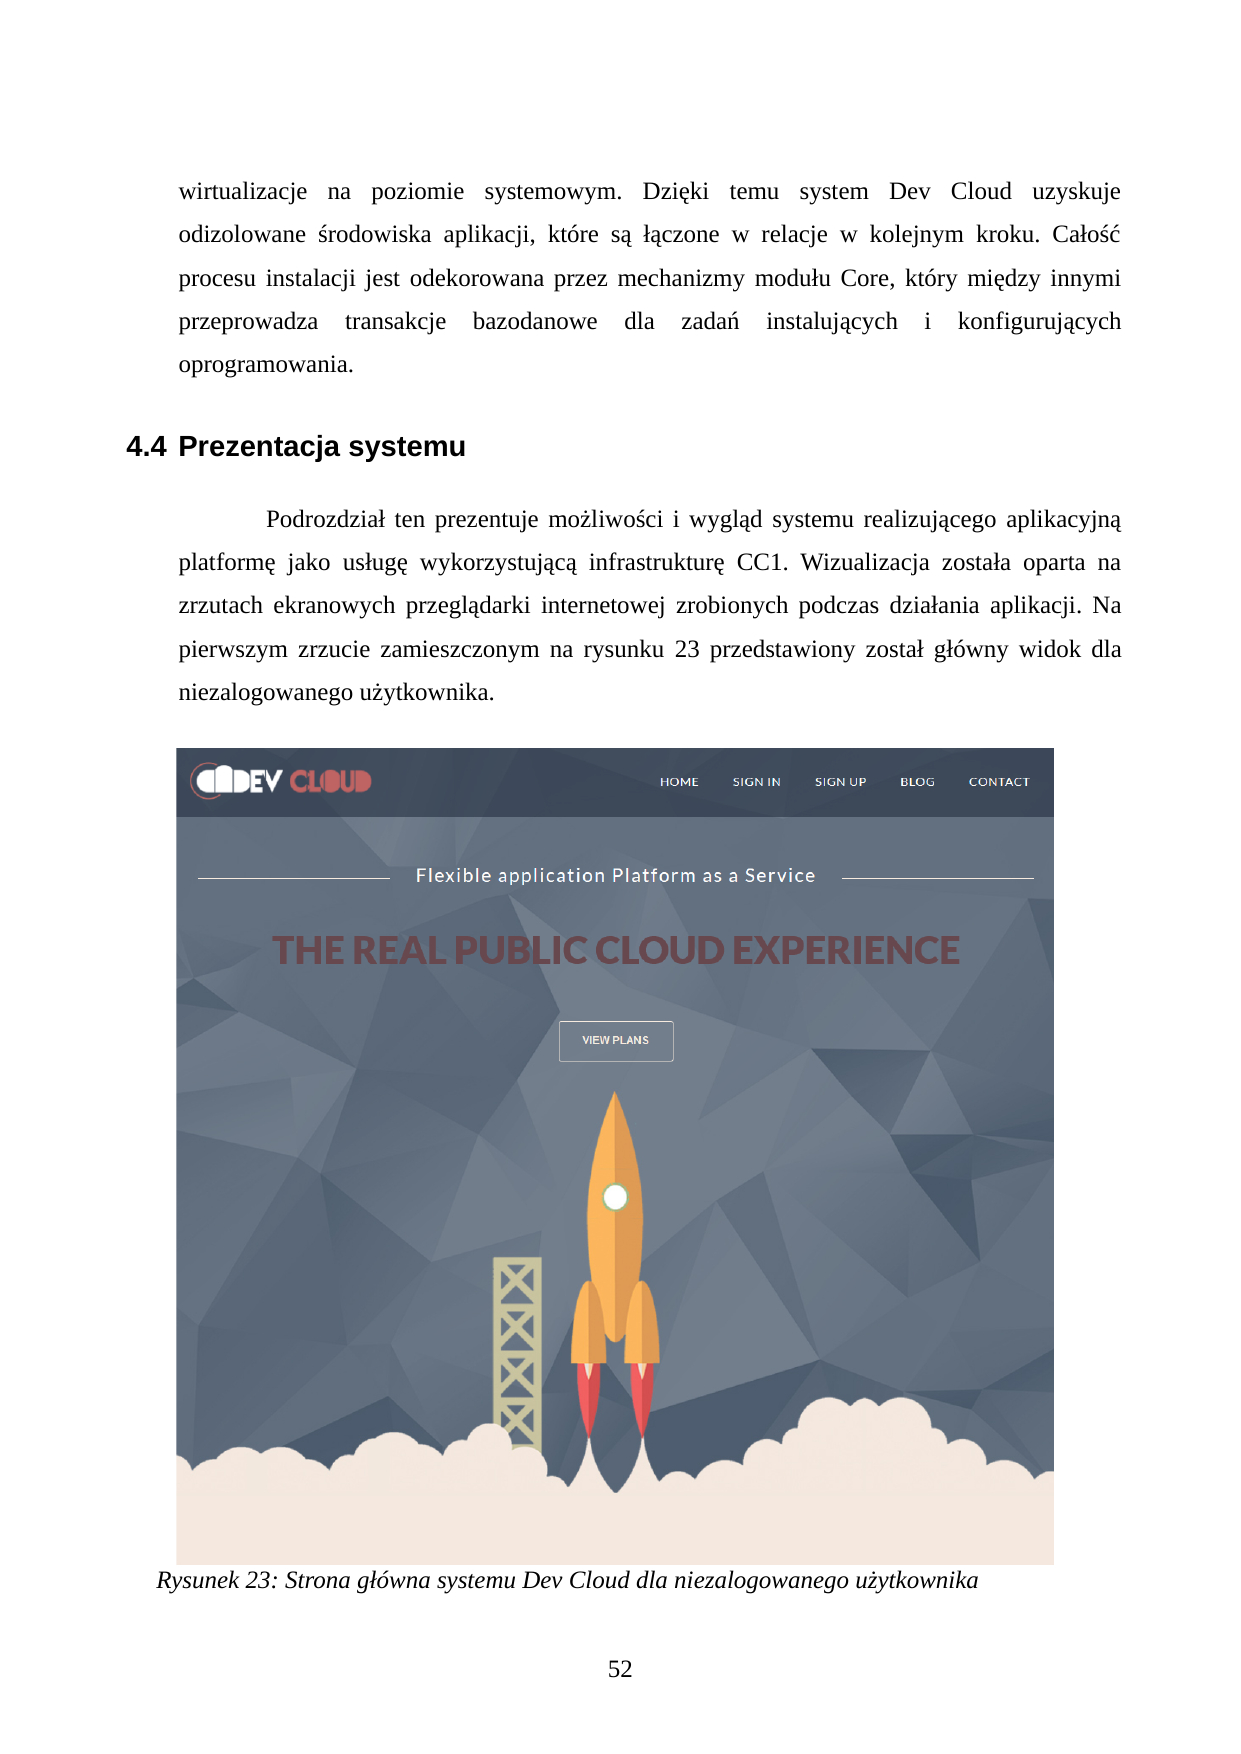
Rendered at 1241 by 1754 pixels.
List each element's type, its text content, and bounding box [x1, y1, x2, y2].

text wirtualizacje na poziomie systemowym. Dzięki temu system Dev Cloud uzyskuje odizolowane środowiska aplikacji, które są łączone w relacje w kolejnym kroku. Całość procesu instalacji jest odekorowana przez mechanizmy modułu Core, który między innymi przeprowadza transakcje bazodanowe dla zadań instalujących i konfigurujących oprogramowania. [178, 176, 1122, 378]
text [156, 736, 1074, 749]
subtitle Prezentacja systemu [118, 429, 1122, 463]
picture [176, 748, 1054, 1565]
text Rysunek 23: Strona główna systemu Dev Cloud dla niezalogowanego użytkownika [156, 749, 1074, 1594]
text Podrozdział ten prezentuje możliwości i wygląd systemu realizującego aplikacyjną platformę jako usługę wykorzystującą infrastrukturę CC1. Wizualizacja została oparta na zrzutach ekranowych przeglądarki internetowej zrobionych podczas działania aplikacji. Na pierwszym zrzucie zamieszczonym na rysunku 23 przedstawiony został główny widok dla niezalogowanego użytkownika. [178, 504, 1122, 706]
